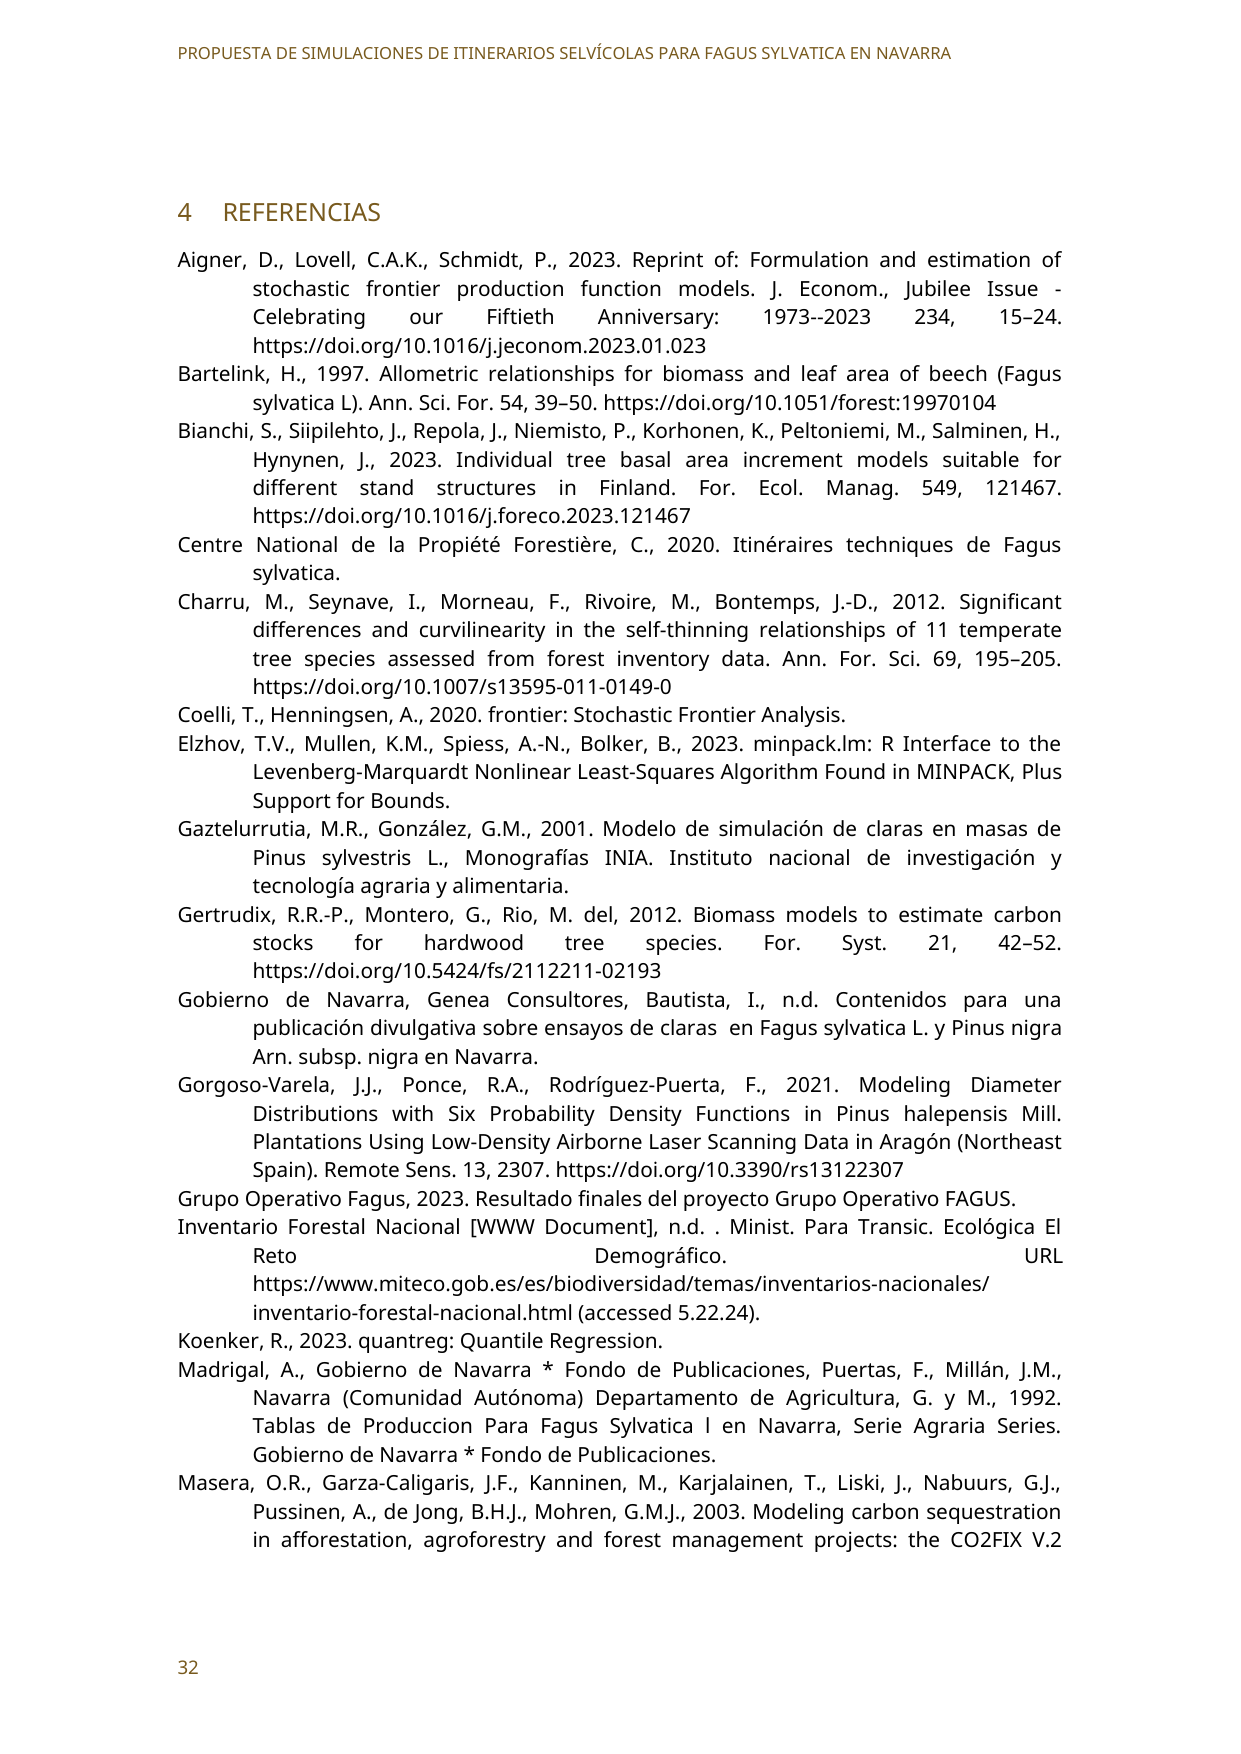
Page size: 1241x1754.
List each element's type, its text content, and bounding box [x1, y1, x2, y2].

text Masera, O.R., Garza-Caligaris, J.F., Kanninen, M., Karjalainen, T., Liski, J., Nabuurs, G.J., Pussinen, A., de Jong, B.H.J., Mohren, G.M.J., 2003. Modeling carbon sequestration in afforestation, agroforestry and forest management projects: the CO2FIX V.2 [177, 1468, 1063, 1554]
text Centre National de la Propiété Forestière, C., 2020. Itinéraires techniques de Fagus sylvatica. [177, 530, 1063, 587]
text Bianchi, S., Siipilehto, J., Repola, J., Niemisto, P., Korhonen, K., Peltoniemi, M., Salminen, H., Hynynen, J., 2023. Individual tree basal area increment models suitable for different stand structures in Finland. For. Ecol. Manag. 549, 121467. https://doi.org/10.1016/j.foreco.2023.121467 [177, 416, 1063, 530]
text Bartelink, H., 1997. Allometric relationships for biomass and leaf area of beech (Fagus sylvatica L). Ann. Sci. For. 54, 39–50. https://doi.org/10.1051/forest:19970104 [177, 359, 1063, 416]
text Aigner, D., Lovell, C.A.K., Schmidt, P., 2023. Reprint of: Formulation and estimation of stochastic frontier production function models. J. Econom., Jubilee Issue - Celebrating our Fiftieth Anniversary: 1973--2023 234, 15–24. https://doi.org/10.1016/j.jeconom.2023.01.023 [177, 246, 1063, 359]
text Grupo Operativo Fagus, 2023. Resultado finales del proyecto Grupo Operativo FAGUS. [177, 1184, 1063, 1212]
text Gorgoso-Varela, J.J., Ponce, R.A., Rodríguez-Puerta, F., 2021. Modeling Diameter Distributions with Six Probability Density Functions in Pinus halepensis Mill. Plantations Using Low-Density Airborne Laser Scanning Data in Aragón (Northeast Spain). Remote Sens. 13, 2307. https://doi.org/10.3390/rs13122307 [177, 1070, 1063, 1184]
text Gertrudix, R.R.-P., Montero, G., Rio, M. del, 2012. Biomass models to estimate carbon stocks for hardwood tree species. For. Syst. 21, 42–52. https://doi.org/10.5424/fs/2112211-02193 [177, 900, 1063, 985]
text Elzhov, T.V., Mullen, K.M., Spiess, A.-N., Bolker, B., 2023. minpack.lm: R Interface to the Levenberg-Marquardt Nonlinear Least-Squares Algorithm Found in MINPACK, Plus Support for Bounds. [177, 729, 1063, 814]
text Gaztelurrutia, M.R., González, G.M., 2001. Modelo de simulación de claras en masas de Pinus sylvestris L., Monografías INIA. Instituto nacional de investigación y tecnología agraria y alimentaria. [177, 814, 1063, 900]
text Madrigal, A., Gobierno de Navarra * Fondo de Publicaciones, Puertas, F., Millán, J.M., Navarra (Comunidad Autónoma) Departamento de Agricultura, G. y M., 1992. Tablas de Produccion Para Fagus Sylvatica l en Navarra, Serie Agraria Series. Gobierno de Navarra * Fondo de Publicaciones. [177, 1355, 1063, 1468]
text Koenker, R., 2023. quantreg: Quantile Regression. [177, 1326, 1063, 1355]
text Gobierno de Navarra, Genea Consultores, Bautista, I., n.d. Contenidos para una publicación divulgativa sobre ensayos de claras en Fagus sylvatica L. y Pinus nigra Arn. subsp. nigra en Navarra. [177, 985, 1063, 1070]
text Inventario Forestal Nacional [WWW Document], n.d. . Minist. Para Transic. Ecológica El Reto Demográfico. URL https://www.miteco.gob.es/es/biodiversidad/temas/inventarios-nacionales/inventario-forestal-nacional.html (accessed 5.22.24). [177, 1212, 1063, 1326]
text Coelli, T., Henningsen, A., 2020. frontier: Stochastic Frontier Analysis. [177, 701, 1063, 729]
text Charru, M., Seynave, I., Morneau, F., Rivoire, M., Bontemps, J.-D., 2012. Significant differences and curvilinearity in the self-thinning relationships of 11 temperate tree species assessed from forest inventory data. Ann. For. Sci. 69, 195–205. https://doi.org/10.1007/s13595-011-0149-0 [177, 587, 1063, 701]
subtitle REFERENCIAS [177, 195, 1063, 229]
